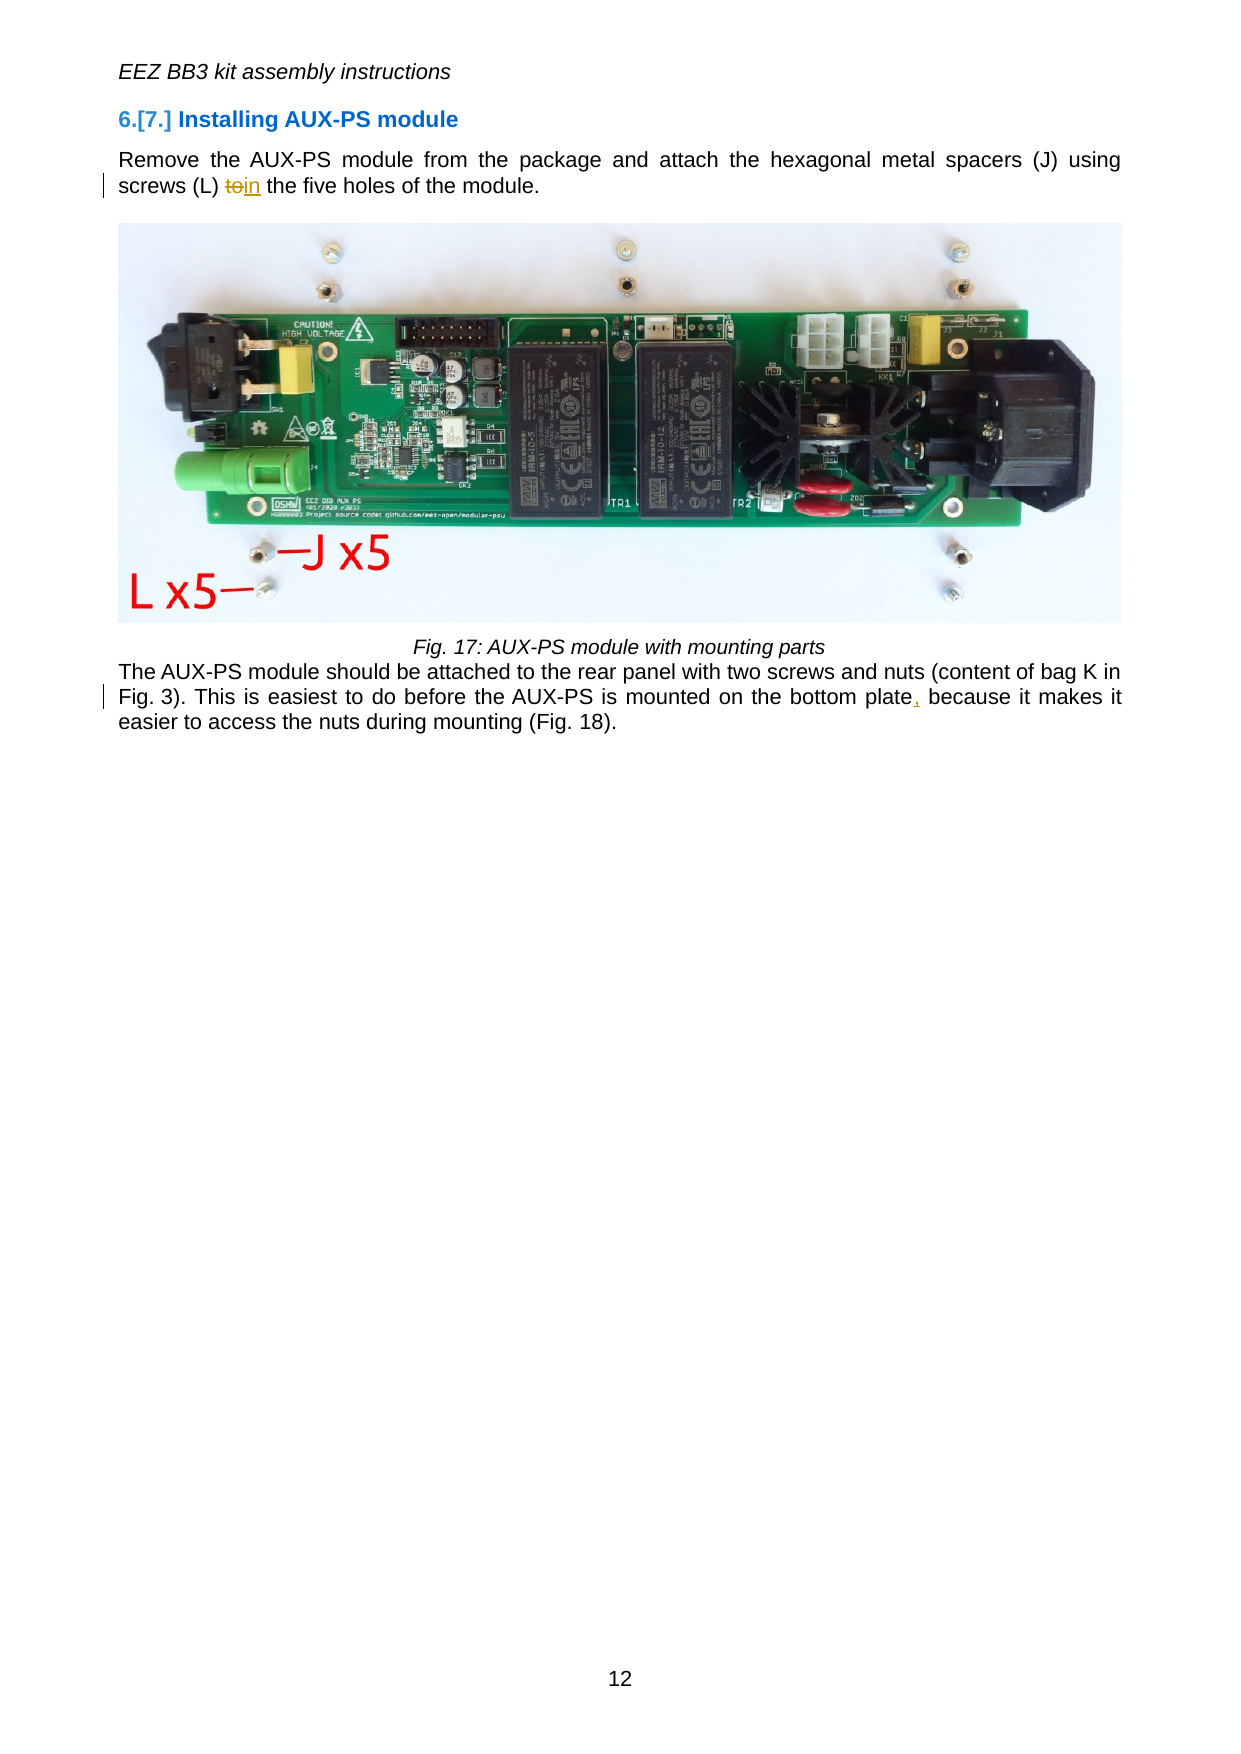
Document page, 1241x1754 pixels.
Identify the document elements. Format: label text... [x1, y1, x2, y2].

text Remove the AUX-PS module from the package and attach the hexagonal metal spacers (J) using screws (L) in the five holes of the module. [118, 147, 1122, 198]
text The AUX-PS module should be attached to the rear panel with two screws and nuts (content of bag K in Fig. 3). This is easiest to do before the AUX-PS is mounted on the bottom plate, because it makes it easier to access the nuts during mounting (Fig. 18). [118, 659, 1122, 734]
text Fig. 17: AUX-PS module with mounting parts [118, 623, 1122, 659]
picture [118, 223, 1123, 623]
subtitle Installing AUX-PS module [118, 106, 1122, 133]
